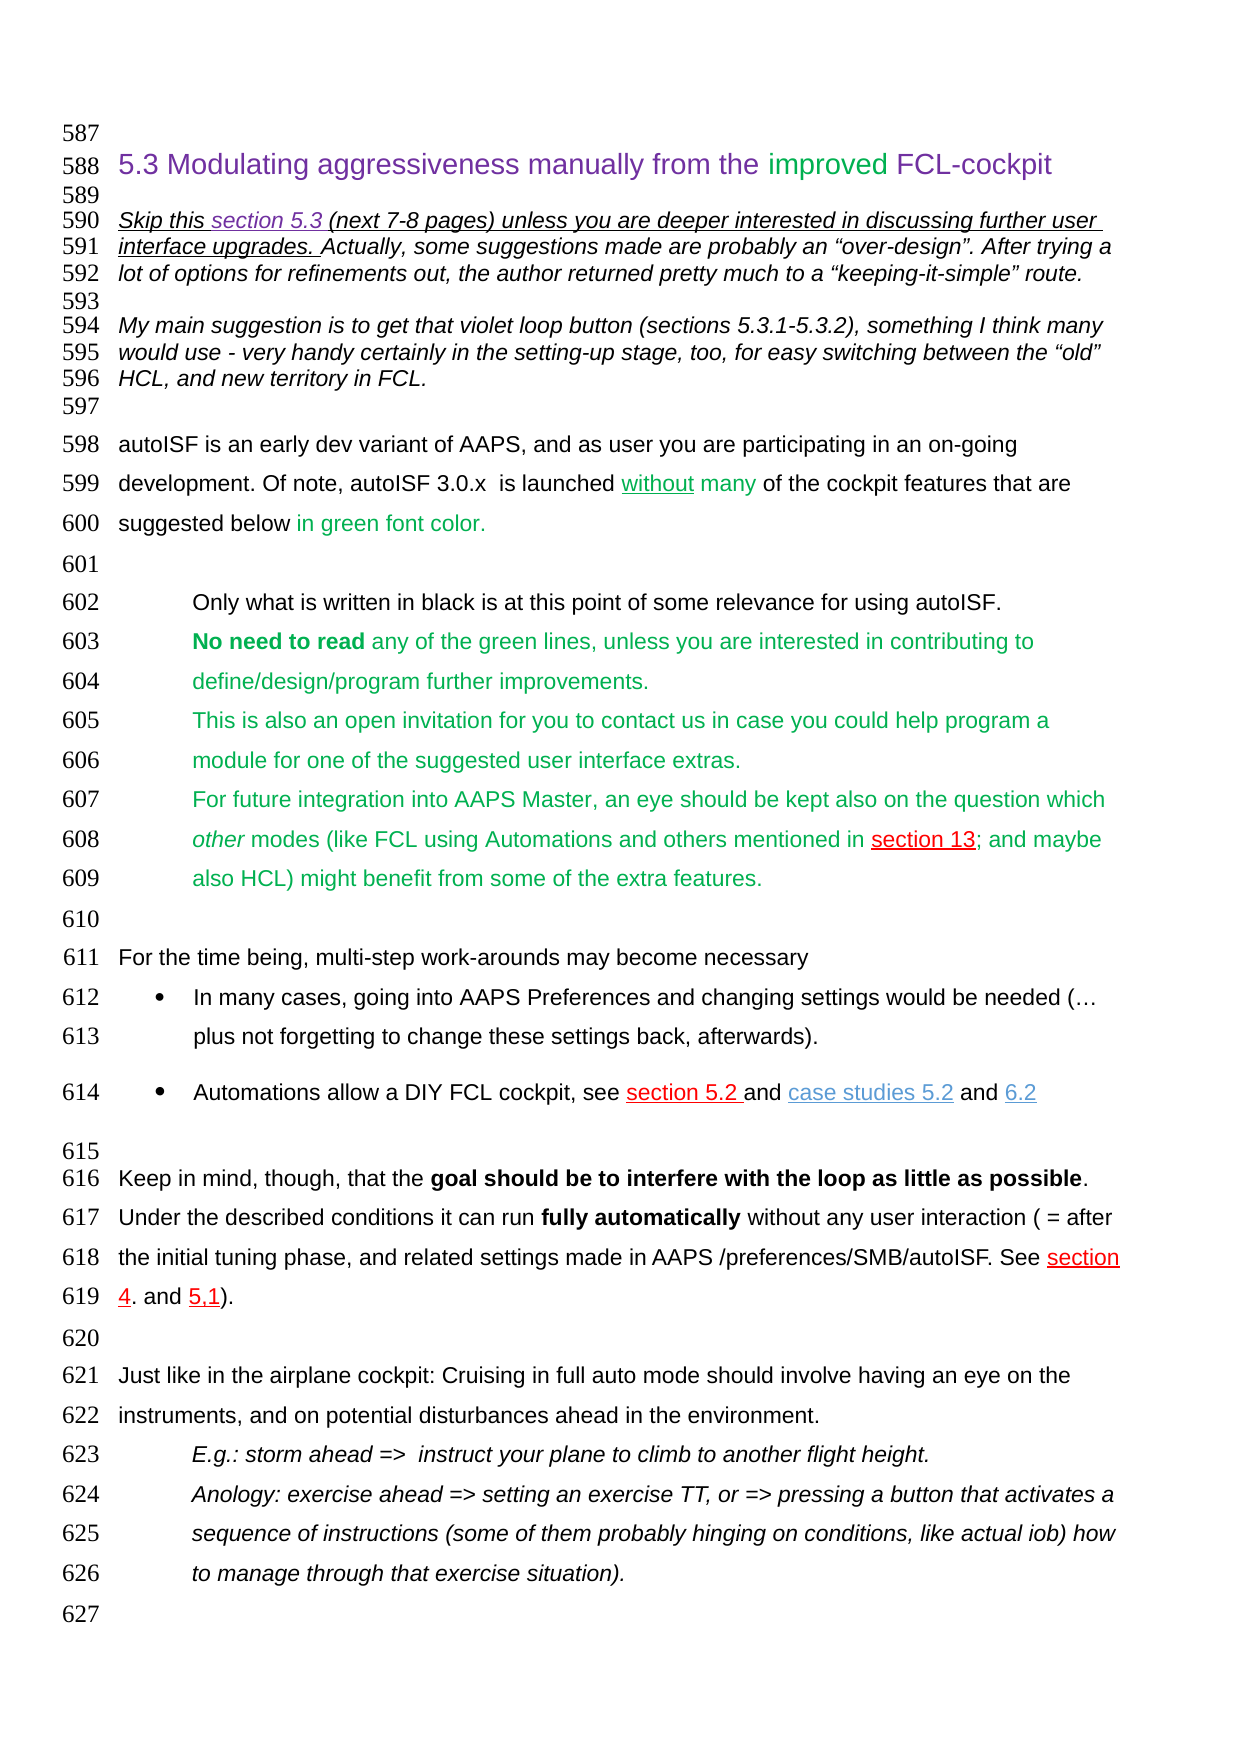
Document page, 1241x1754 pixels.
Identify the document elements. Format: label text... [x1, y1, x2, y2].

text Keep in mind, though, that the goal should be to interfere with the loop as little as possible. Under the described conditions it can run fully automatically without any user interaction ( = after the initial tuning phase, and related settings made in AAPS /preferences/SMB/autoISF. See section 4. and 5,1). [118, 1165, 1122, 1309]
text My main suggestion is to get that violet loop button (sections 5.3.1-5.3.2), something I think many would use - very handy certainly in the setting-up stage, too, for easy switching between the “old” HCL, and new territory in FCL. [118, 312, 1122, 391]
text E.g.: storm ahead => instruct your plane to climb to another flight height. [192, 1441, 1122, 1467]
text autoISF is an early dev variant of AAPS, and as user you are participating in an on-going development. Of note, autoISF 3.0.x is launched without many of the cockpit features that are suggested below in green font color. [118, 431, 1122, 536]
text For future integration into AAPS Master, an eye should be kept also on the question which other modes (like FCL using Automations and others mentioned in section 13; and maybe also HCL) might benefit from some of the extra features. [192, 786, 1122, 891]
text For the time being, multi-step work-arounds may become necessary [118, 944, 1122, 970]
text Skip this section 5.3 (next 7-8 pages) unless you are deeper interested in discussing further user interface upgrades. Actually, some suggestions made are probably an “over-design”. After trying a lot of options for refinements out, the author returned pretty much to a “keeping-it-simple” route. [118, 207, 1122, 286]
list In many cases, going into AAPS Preferences and changing settings would be needed (…plus not forgetting to change these settings back, afterwards). [156, 983, 1122, 1049]
list Automations allow a DIY FCL cockpit, see section 5.2 and case studies 5.2 and 6.2 [156, 1079, 1122, 1106]
text 5.3 Modulating aggressiveness manually from the improved FCL-cockpit [118, 147, 1122, 180]
text Only what is written in black is at this point of some relevance for using autoISF. No need to read any of the green lines, unless you are interested in contributing to define/design/program further improvements. [192, 589, 1122, 694]
text Just like in the airplane cockpit: Cruising in full auto mode should involve having an eye on the instruments, and on potential disturbances ahead in the environment. [118, 1362, 1122, 1428]
text Anology: exercise ahead => setting an exercise TT, or => pressing a button that activates a sequence of instructions (some of them probably hinging on conditions, like actual iob) how to manage through that exercise situation). [192, 1481, 1122, 1586]
text This is also an open invitation for you to contact us in case you could help program a module for one of the suggested user interface extras. [192, 707, 1122, 773]
